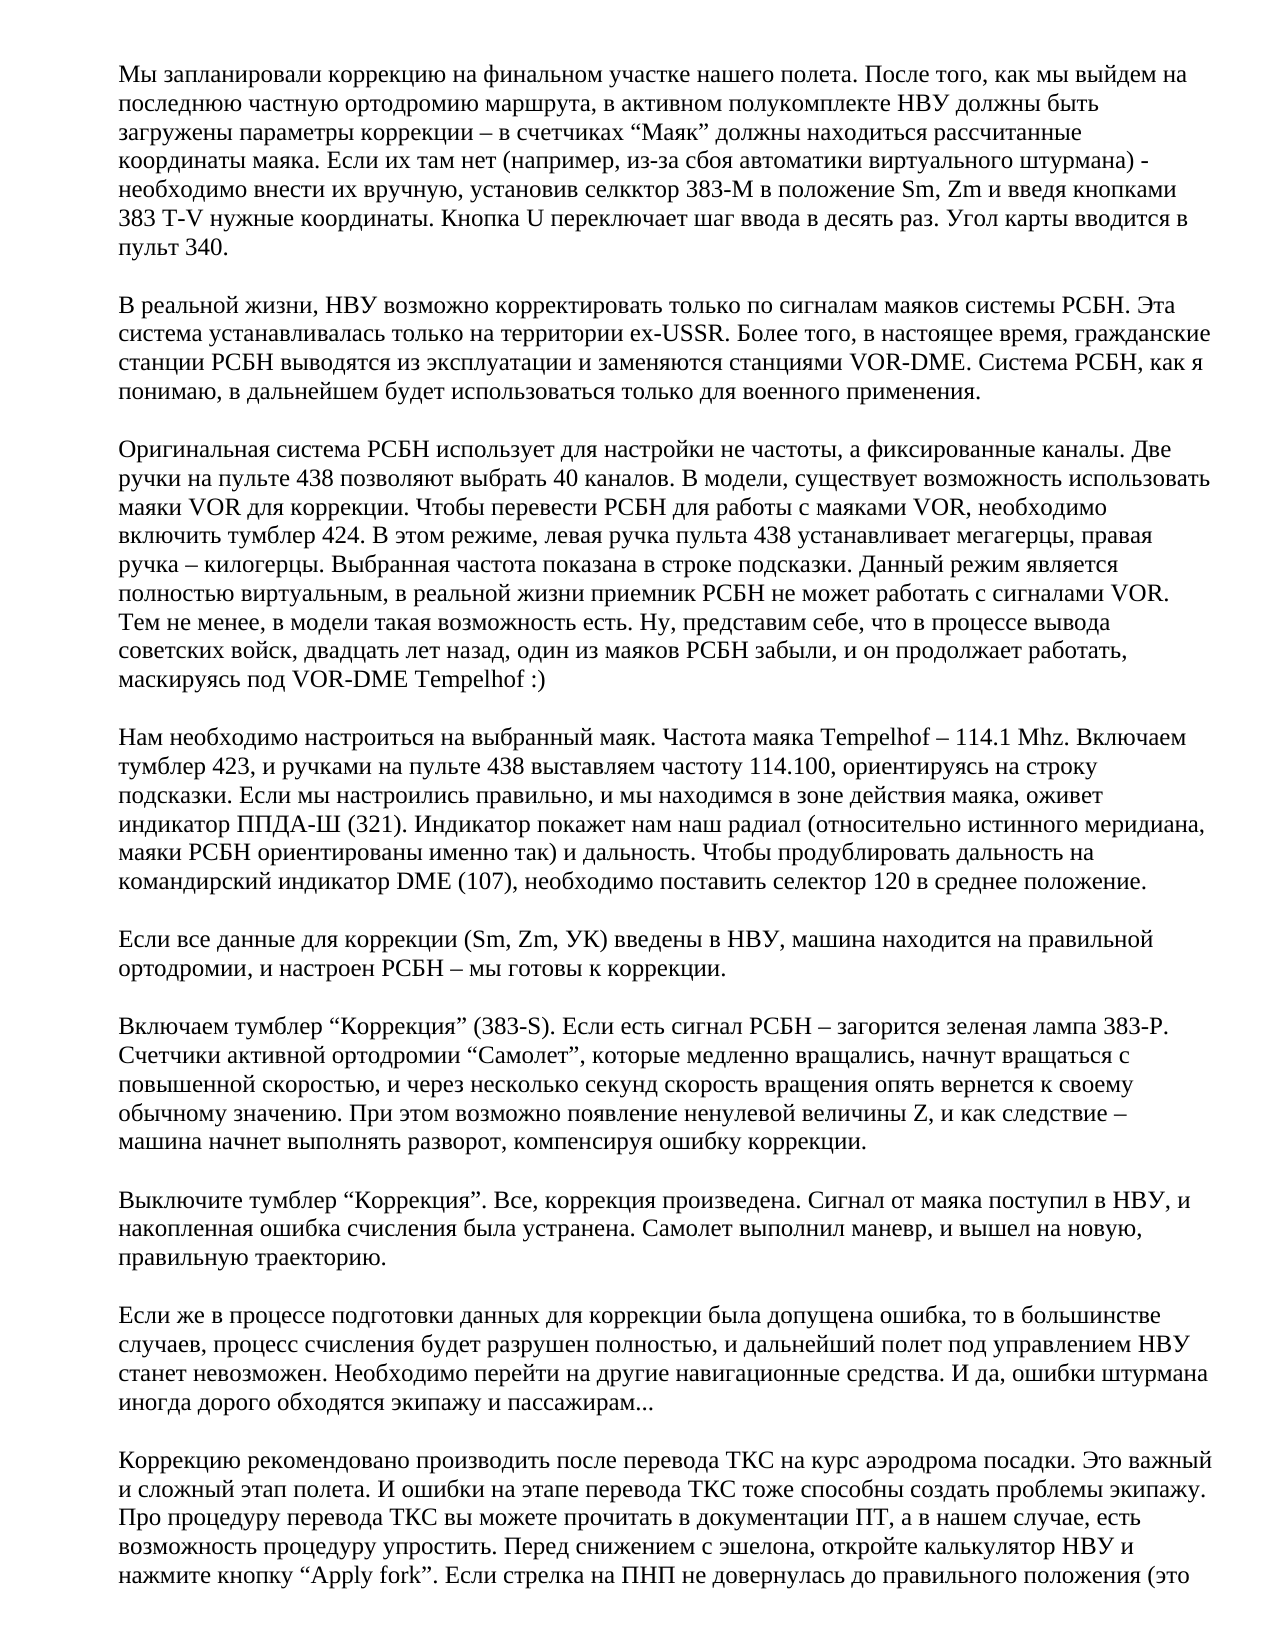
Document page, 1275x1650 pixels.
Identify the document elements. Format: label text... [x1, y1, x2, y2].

text Если все данные для коррекции (Sm, Zm, УК) введены в НВУ, машина находится на правильной ортодромии, и настроен РСБН – мы готовы к коррекции. [118, 924, 1216, 982]
text Мы запланировали коррекцию на финальном участке нашего полета. После того, как мы выйдем на последнюю частную ортодромию маршрута, в активном полукомплекте НВУ должны быть загружены параметры коррекции – в счетчиках “Маяк” должны находиться рассчитанные координаты маяка. Если их там нет (например, из-за сбоя автоматики виртуального штурмана) - необходимо внести их вручную, установив селкктор 383-M в положение Sm, Zm и введя кнопками 383 T-V нужные координаты. Кнопка U переключает шаг ввода в десять раз. Угол карты вводится в пульт 340. [118, 59, 1216, 260]
text В реальной жизни, НВУ возможно корректировать только по сигналам маяков системы РСБН. Эта система устанавливалась только на территории ex-USSR. Более того, в настоящее время, гражданские станции РСБН выводятся из эксплуатации и заменяются станциями VOR-DME. Система РСБН, как я понимаю, в дальнейшем будет использоваться только для военного применения. [118, 290, 1216, 405]
text Включаем тумблер “Коррекция” (383-S). Если есть сигнал РСБН – загорится зеленая лампа 383-P. Счетчики активной ортодромии “Самолет”, которые медленно вращались, начнут вращаться с повышенной скоростью, и через несколько секунд скорость вращения опять вернется к своему обычному значению. При этом возможно появление ненулевой величины Z, и как следствие – машина начнет выполнять разворот, компенсируя ошибку коррекции. [118, 1011, 1216, 1155]
text Коррекцию рекомендовано производить после перевода ТКС на курс аэродрома посадки. Это важный и сложный этап полета. И ошибки на этапе перевода ТКС тоже способны создать проблемы экипажу. Про процедуру перевода ТКС вы можете прочитать в документации ПТ, а в нашем случае, есть возможность процедуру упростить. Перед снижением с эшелона, откройте калькулятор НВУ и нажмите кнопку “Apply fork”. Если стрелка на ПНП не довернулась до правильного положения (это [118, 1445, 1216, 1589]
text Если же в процессе подготовки данных для коррекции была допущена ошибка, то в большинстве случаев, процесс счисления будет разрушен полностью, и дальнейший полет под управлением НВУ станет невозможен. Необходимо перейти на другие навигационные средства. И да, ошибки штурмана иногда дорого обходятся экипажу и пассажирам... [118, 1300, 1216, 1415]
text Нам необходимо настроиться на выбранный маяк. Частота маяка Tempelhof – 114.1 Mhz. Включаем тумблер 423, и ручками на пульте 438 выставляем частоту 114.100, ориентируясь на строку подсказки. Если мы настроились правильно, и мы находимся в зоне действия маяка, оживет индикатор ППДА-Ш (321). Индикатор покажет нам наш радиал (относительно истинного меридиана, маяки РСБН ориентированы именно так) и дальность. Чтобы продублировать дальность на командирский индикатор DME (107), необходимо поставить селектор 120 в среднее положение. [118, 722, 1216, 895]
text Оригинальная система РСБН использует для настройки не частоты, а фиксированные каналы. Две ручки на пульте 438 позволяют выбрать 40 каналов. В модели, существует возможность использовать маяки VOR для коррекции. Чтобы перевести РСБН для работы с маяками VOR, необходимо включить тумблер 424. В этом режиме, левая ручка пульта 438 устанавливает мегагерцы, правая ручка – килогерцы. Выбранная частота показана в строке подсказки. Данный режим является полностью виртуальным, в реальной жизни приемник РСБН не может работать с сигналами VOR. Тем не менее, в модели такая возможность есть. Ну, представим себе, что в процессе вывода советских войск, двадцать лет назад, один из маяков РСБН забыли, и он продолжает работать, маскируясь под VOR-DME Tempelhof :) [118, 434, 1216, 693]
text Выключите тумблер “Коррекция”. Все, коррекция произведена. Сигнал от маяка поступил в НВУ, и накопленная ошибка счисления была устранена. Самолет выполнил маневр, и вышел на новую, правильную траекторию. [118, 1185, 1216, 1271]
